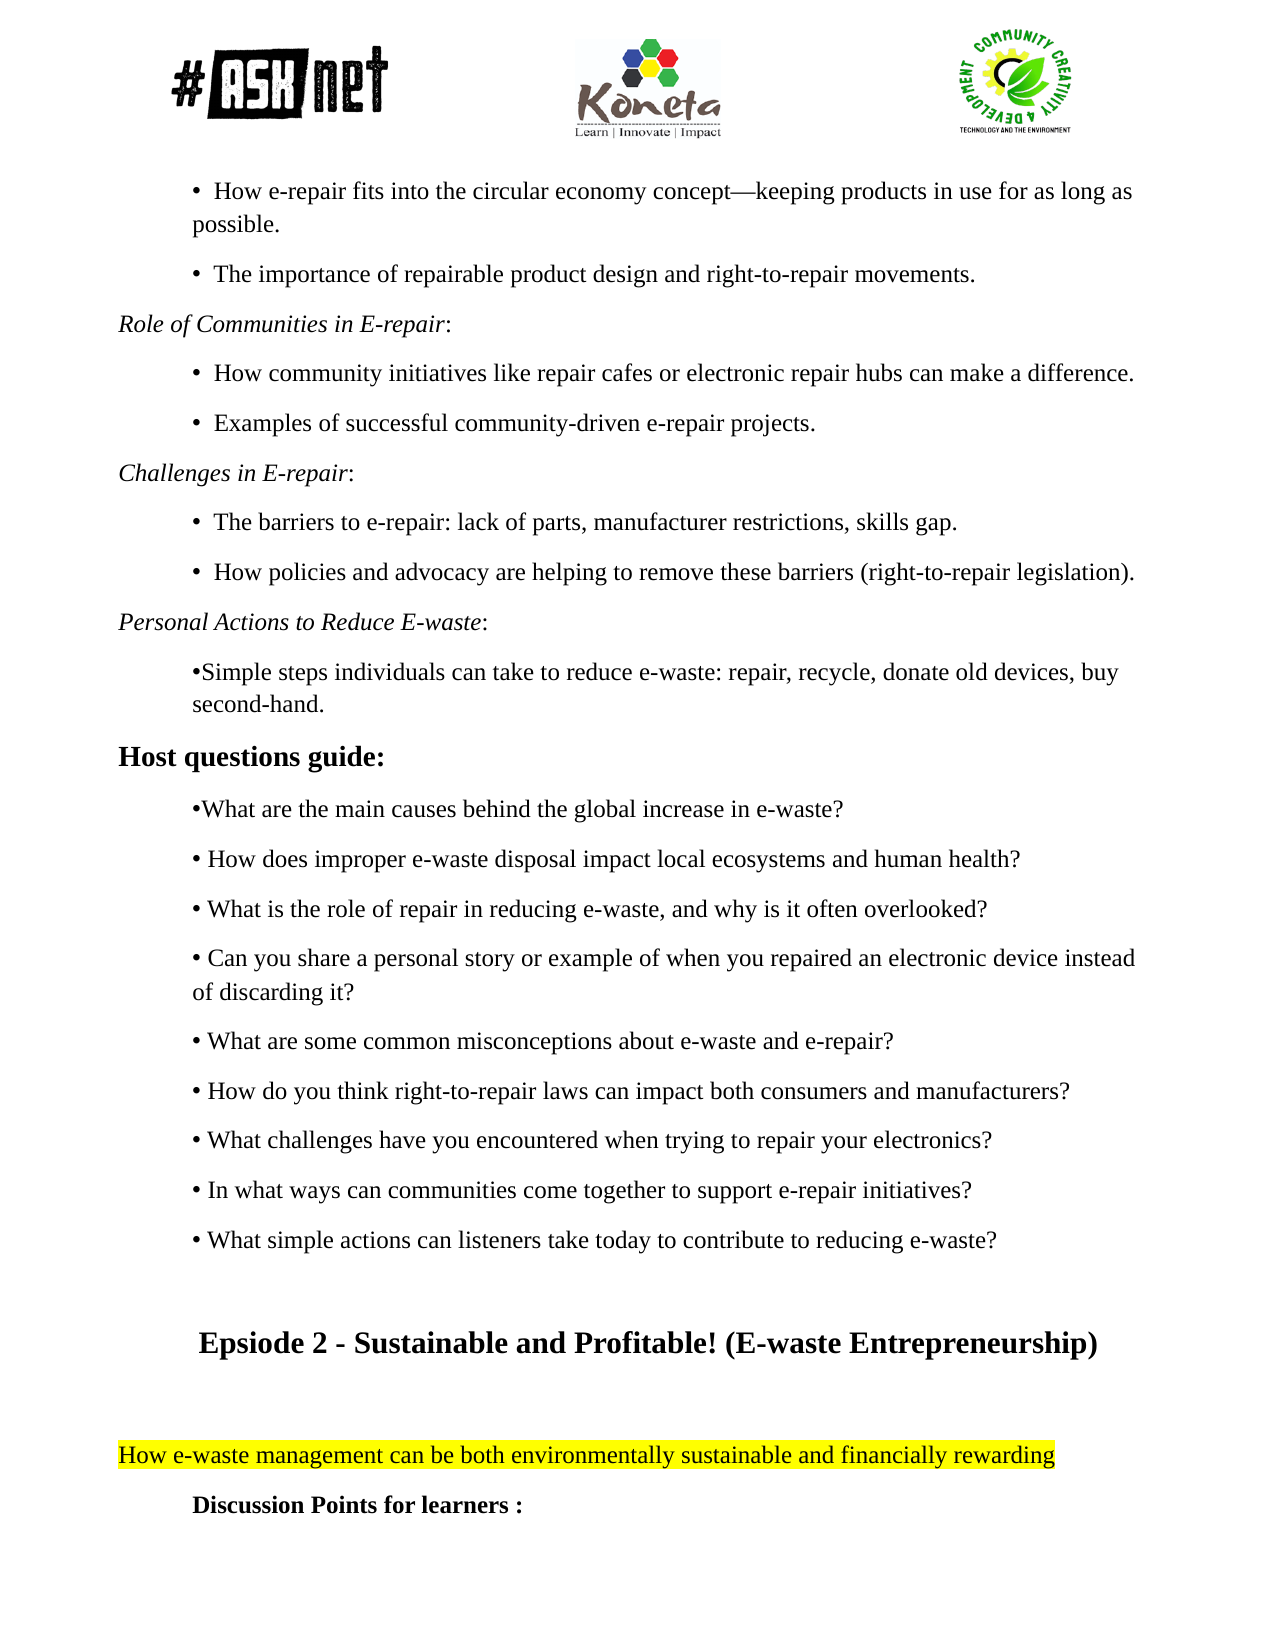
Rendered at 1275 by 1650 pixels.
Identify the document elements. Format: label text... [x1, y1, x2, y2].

list How community initiatives like repair cafes or electronic repair hubs can make a difference. [118, 358, 1157, 387]
list Can you share a personal story or example of when you repaired an electronic device instead of discarding it? [118, 943, 1157, 1005]
list In what ways can communities come together to support e-repair initiatives? [118, 1175, 1157, 1204]
picture [931, 8, 1098, 149]
list What challenges have you encountered when trying to repair your electronics? [118, 1126, 1157, 1154]
list Epsiode 2 - Sustainable and Profitable! (E-waste Entrepreneurship) [118, 1324, 1157, 1360]
list How do you think right-to-repair laws can impact both consumers and manufacturers? [118, 1076, 1157, 1105]
text How e-waste management can be both environmentally sustainable and financially rewarding [118, 1440, 1157, 1469]
list How policies and advocacy are helping to remove these barriers (right-to-repair legislation). [118, 557, 1157, 586]
list The barriers to e-repair: lack of parts, manufacturer restrictions, skills gap. [118, 507, 1157, 536]
text Role of Communities in E-repair: [118, 309, 1157, 337]
list What simple actions can listeners take today to contribute to reducing e-waste? [118, 1225, 1157, 1254]
list Examples of successful community-driven e-repair projects. [118, 408, 1157, 437]
list What is the role of repair in reducing e-waste, and why is it often overlooked? [118, 894, 1157, 923]
list Simple steps individuals can take to reduce e-waste: repair, recycle, donate old devices, buy second-hand. [118, 657, 1157, 718]
list What are some common misconceptions about e-waste and e-repair? [118, 1026, 1157, 1055]
text Host questions guide: [118, 739, 1157, 773]
list How e-repair fits into the circular economy concept—keeping products in use for as long as possible. [118, 176, 1157, 238]
list Discussion Points for learners : [118, 1490, 1157, 1519]
picture [575, 39, 721, 139]
list What are the main causes behind the global increase in e-waste? [118, 794, 1157, 823]
picture [170, 39, 392, 122]
list The importance of repairable product design and right-to-repair movements. [118, 259, 1157, 288]
text Personal Actions to Reduce E-waste: [118, 607, 1157, 636]
text Challenges in E-repair: [118, 458, 1157, 487]
list How does improper e-waste disposal impact local ecosystems and human health? [118, 844, 1157, 873]
